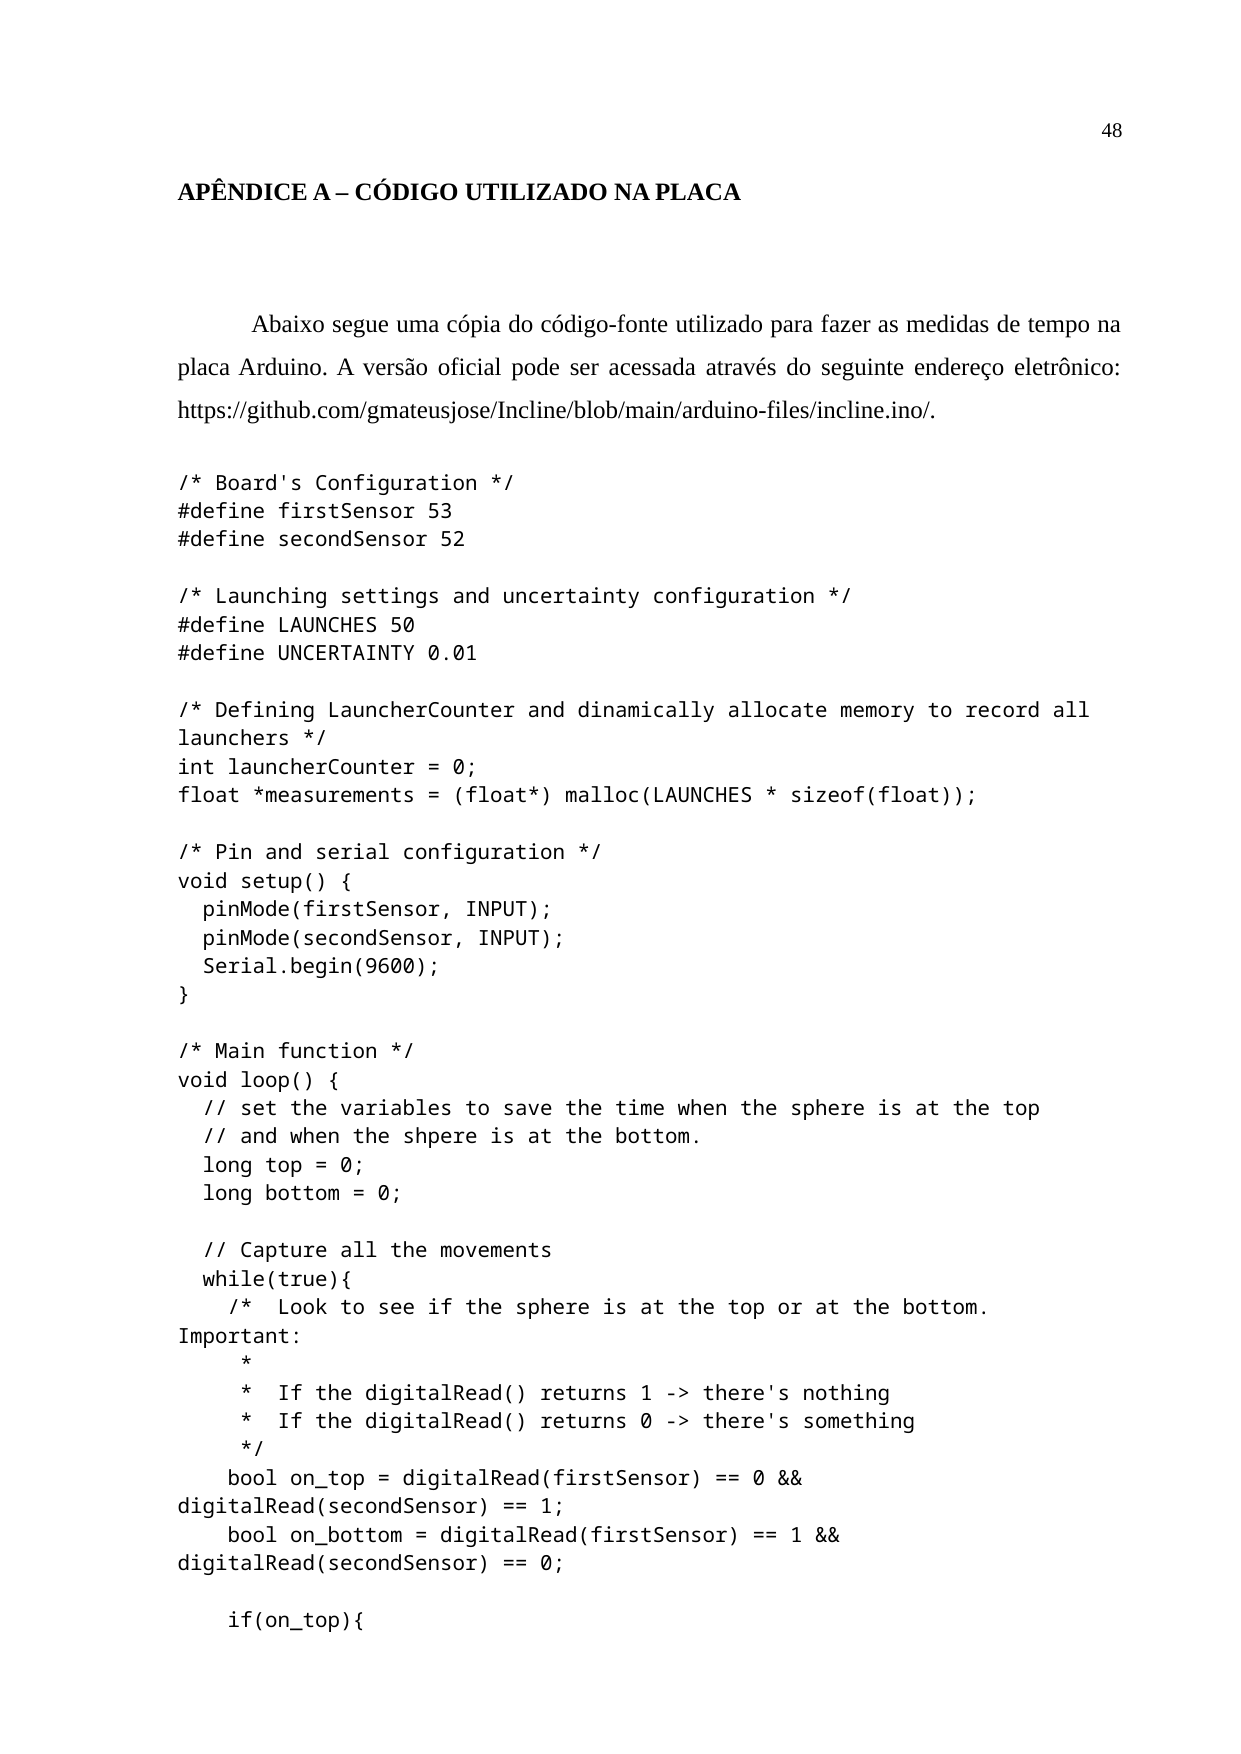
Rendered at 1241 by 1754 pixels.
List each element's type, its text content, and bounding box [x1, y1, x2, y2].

text // set the variables to save the time when the sphere is at the top [177, 1093, 1122, 1122]
text */ [177, 1434, 1122, 1463]
text if(on_top){ [177, 1605, 1122, 1633]
text #define firstSensor 53 [177, 496, 1122, 524]
text // Capture all the movements [177, 1235, 1122, 1264]
text } [177, 979, 1122, 1008]
text bool on_top = digitalRead(firstSensor) == 0 && digitalRead(secondSensor) == 1; [177, 1463, 1122, 1520]
text pinMode(secondSensor, INPUT); [177, 923, 1122, 951]
text #define LAUNCHES 50 [177, 610, 1122, 638]
text /* Look to see if the sphere is at the top or at the bottom. Important: [177, 1292, 1122, 1349]
text /* Pin and serial configuration */ [177, 837, 1122, 866]
text Serial.begin(9600); [177, 951, 1122, 979]
text #define secondSensor 52 [177, 524, 1122, 553]
text // and when the shpere is at the bottom. [177, 1122, 1122, 1150]
text /* Board's Configuration */ [177, 468, 1122, 496]
text Abaixo segue uma cópia do código-fonte utilizado para fazer as medidas de tempo na placa Arduino. A versão oficial pode ser acessada através do seguinte endereço eletrônico: https://github.com/gmateusjose/Incline/blob/main/arduino-files/incline.ino/. [177, 309, 1122, 424]
subtitle Apêndice a – Código utilizado na placa [177, 177, 1122, 206]
text #define UNCERTAINTY 0.01 [177, 638, 1122, 667]
text pinMode(firstSensor, INPUT); [177, 894, 1122, 923]
text long bottom = 0; [177, 1178, 1122, 1207]
text * If the digitalRead() returns 0 -> there's something [177, 1406, 1122, 1434]
text long top = 0; [177, 1150, 1122, 1178]
text * [177, 1349, 1122, 1378]
text /* Main function */ [177, 1036, 1122, 1065]
text void setup() { [177, 866, 1122, 894]
text void loop() { [177, 1065, 1122, 1093]
text while(true){ [177, 1264, 1122, 1292]
text bool on_bottom = digitalRead(firstSensor) == 1 && digitalRead(secondSensor) == 0; [177, 1520, 1122, 1577]
text float *measurements = (float*) malloc(LAUNCHES * sizeof(float)); [177, 780, 1122, 809]
text * If the digitalRead() returns 1 -> there's nothing [177, 1378, 1122, 1406]
text /* Launching settings and uncertainty configuration */ [177, 581, 1122, 610]
text /* Defining LauncherCounter and dinamically allocate memory to record all launchers */ [177, 695, 1122, 752]
text int launcherCounter = 0; [177, 752, 1122, 780]
